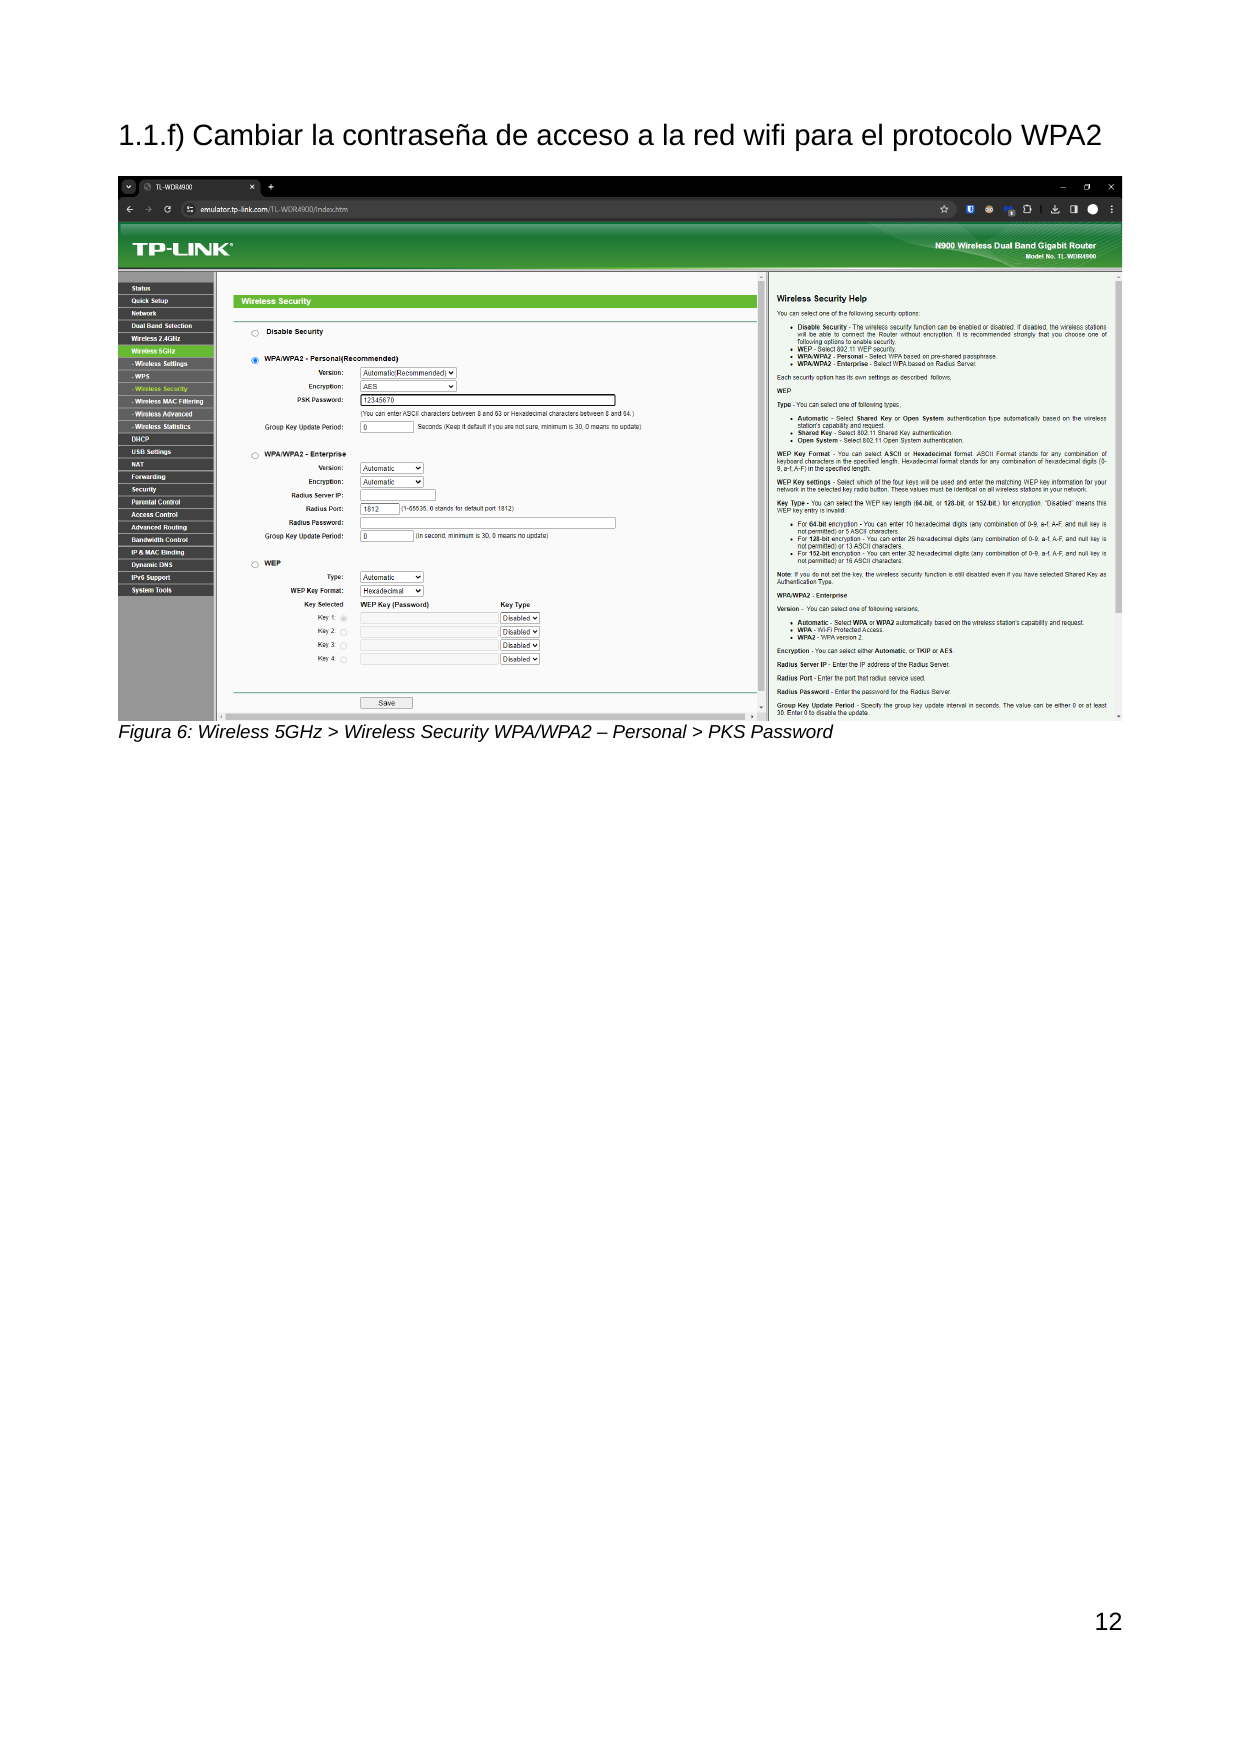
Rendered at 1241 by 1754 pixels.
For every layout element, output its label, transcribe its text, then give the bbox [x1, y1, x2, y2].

picture [118, 176, 1123, 721]
text Figura 6: Wireless 5GHz > Wireless Security WPA/WPA2 – Personal > PKS Password [118, 721, 1122, 742]
subtitle Cambiar la contraseña de acceso a la red wifi para el protocolo WPA2 [118, 118, 1122, 152]
